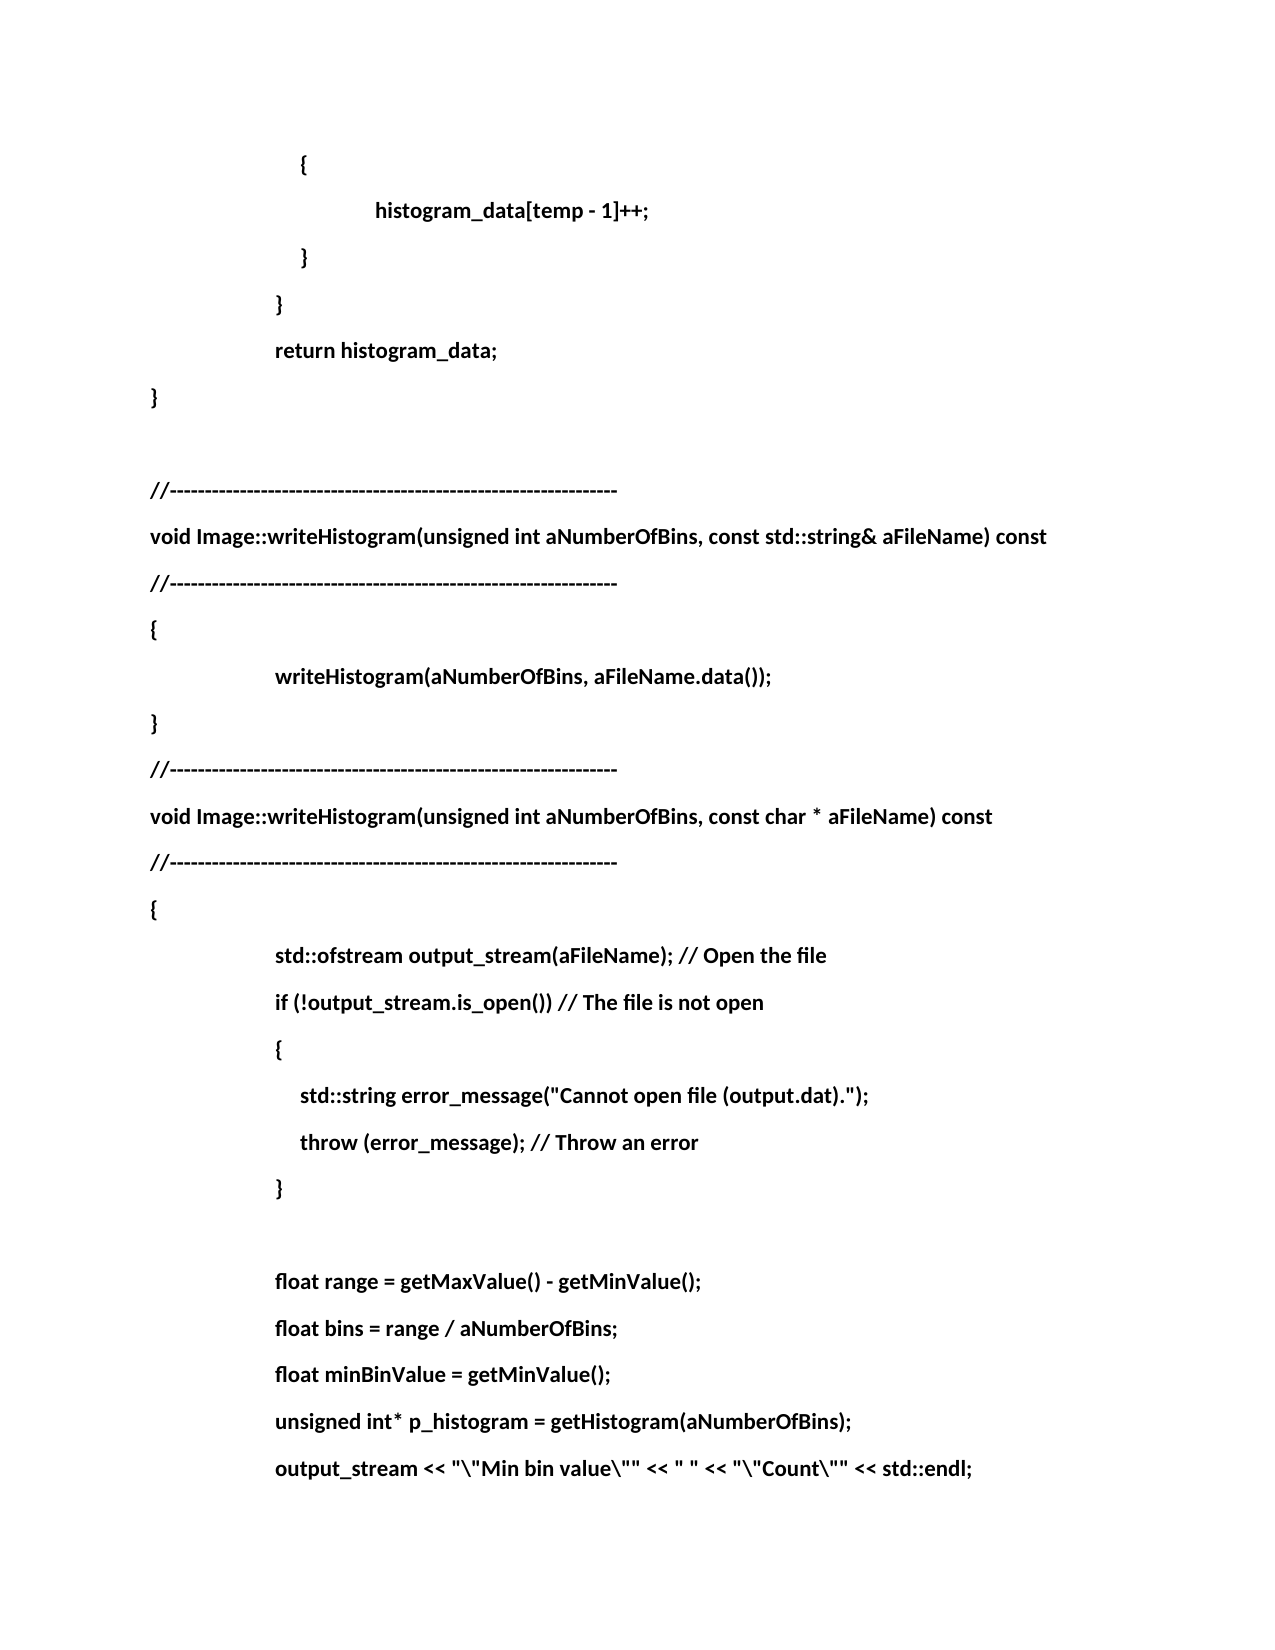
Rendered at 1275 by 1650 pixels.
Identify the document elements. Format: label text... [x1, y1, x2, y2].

text output_stream << "\"Min bin value\"" << " " << "\"Count\"" << std::endl; [150, 1454, 1125, 1482]
text std::string error_message("Cannot open file (output.dat)."); [150, 1081, 1125, 1109]
text if (!output_stream.is_open()) // The file is not open [150, 988, 1125, 1016]
text //---------------------------------------------------------------- [150, 848, 1125, 876]
text //---------------------------------------------------------------- [150, 569, 1125, 597]
text } [150, 383, 1125, 411]
text void Image::writeHistogram(unsigned int aNumberOfBins, const std::string& aFileName) const [150, 522, 1125, 551]
text { [150, 616, 1125, 644]
text { [150, 895, 1125, 923]
text float bins = range / aNumberOfBins; [150, 1314, 1125, 1342]
text throw (error_message); // Throw an error [150, 1128, 1125, 1156]
text float minBinValue = getMinValue(); [150, 1361, 1125, 1389]
text { [150, 150, 1125, 178]
text } [150, 243, 1125, 271]
text void Image::writeHistogram(unsigned int aNumberOfBins, const char * aFileName) const [150, 802, 1125, 830]
text float range = getMaxValue() - getMinValue(); [150, 1267, 1125, 1296]
text //---------------------------------------------------------------- [150, 755, 1125, 783]
text } [150, 709, 1125, 737]
text return histogram_data; [150, 336, 1125, 364]
text //---------------------------------------------------------------- [150, 476, 1125, 504]
text } [150, 1174, 1125, 1202]
text histogram_data[temp - 1]++; [150, 197, 1125, 224]
text unsigned int* p_histogram = getHistogram(aNumberOfBins); [150, 1407, 1125, 1435]
text } [150, 290, 1125, 318]
text { [150, 1035, 1125, 1063]
text writeHistogram(aNumberOfBins, aFileName.data()); [150, 662, 1125, 690]
text std::ofstream output_stream(aFileName); // Open the file [150, 942, 1125, 969]
